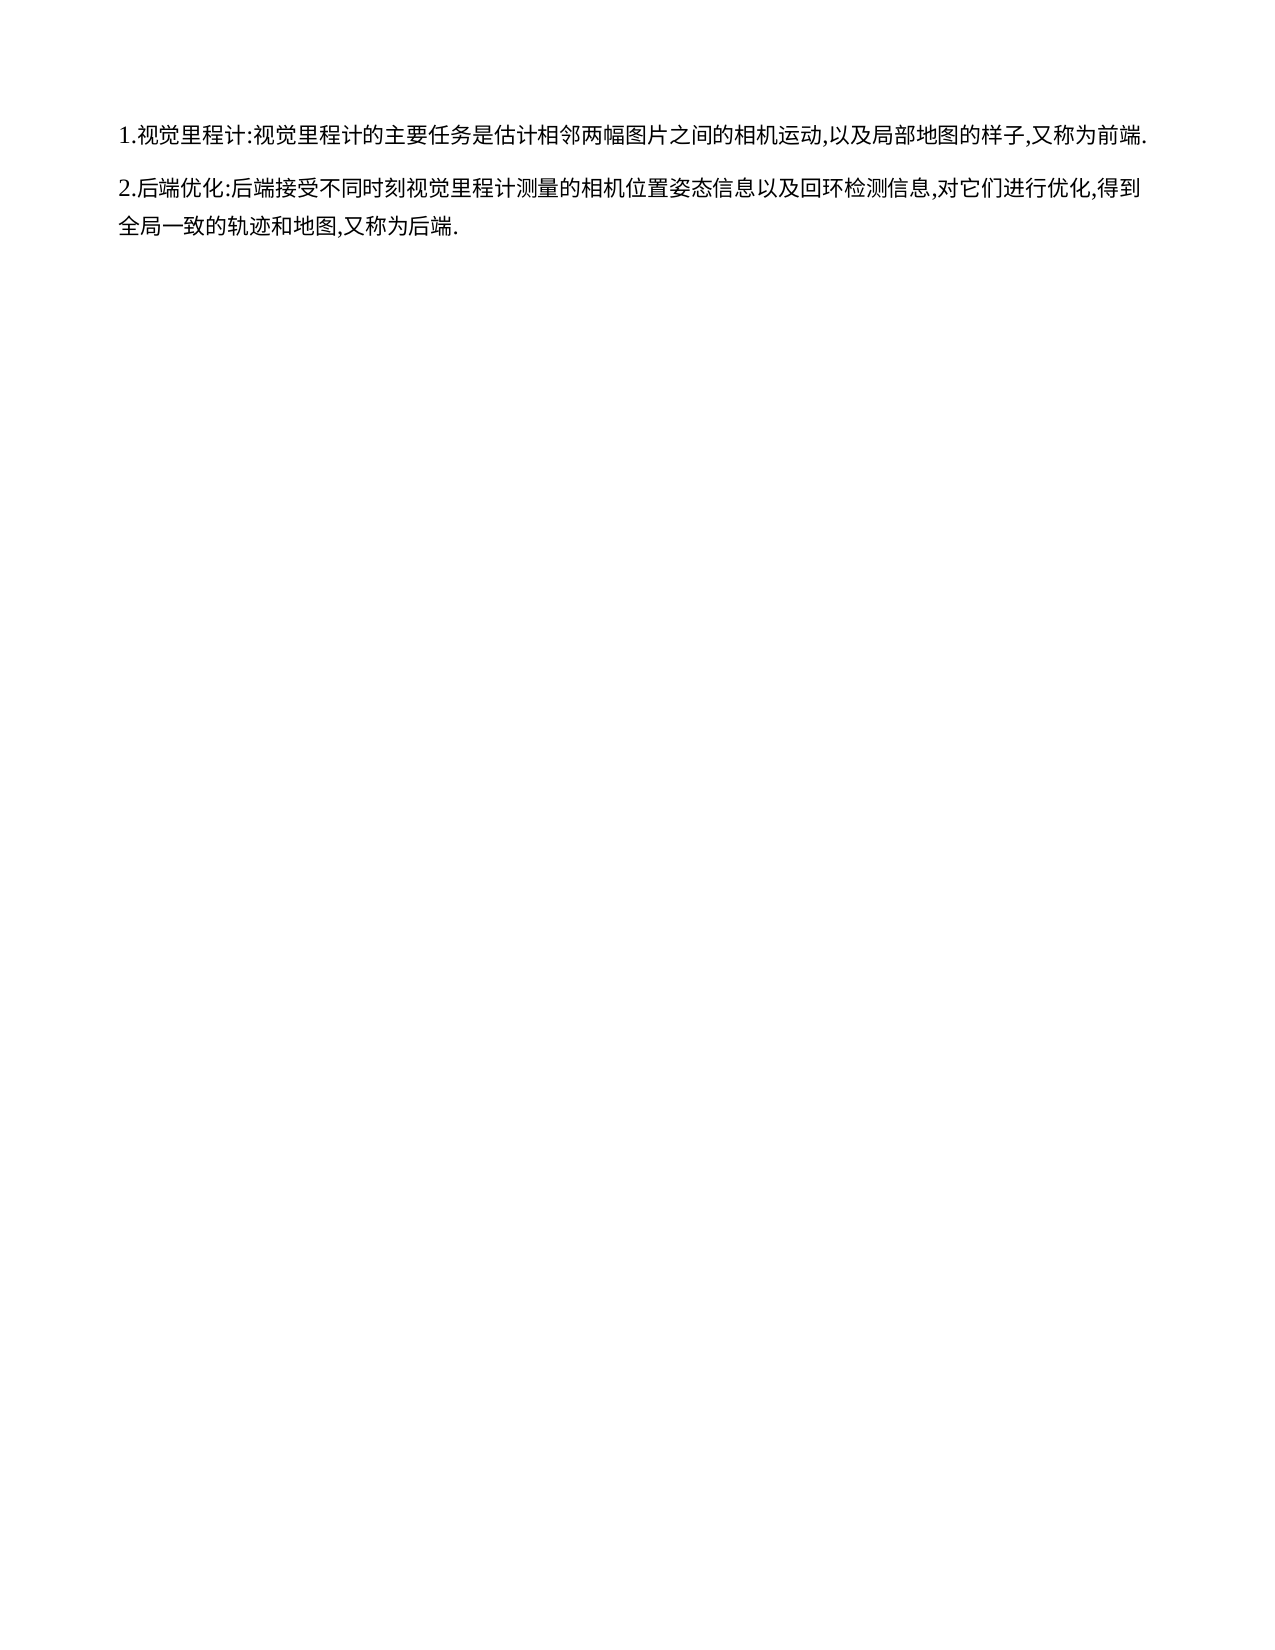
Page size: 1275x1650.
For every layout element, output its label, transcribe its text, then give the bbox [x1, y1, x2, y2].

text 1.视觉里程计:视觉里程计的主要任务是估计相邻两幅图片之间的相机运动,以及局部地图的样子,又称为前端. [118, 118, 1157, 150]
text 2.后端优化:后端接受不同时刻视觉里程计测量的相机位置姿态信息以及回环检测信息,对它们进行优化,得到全局一致的轨迹和地图,又称为后端. [118, 171, 1157, 240]
